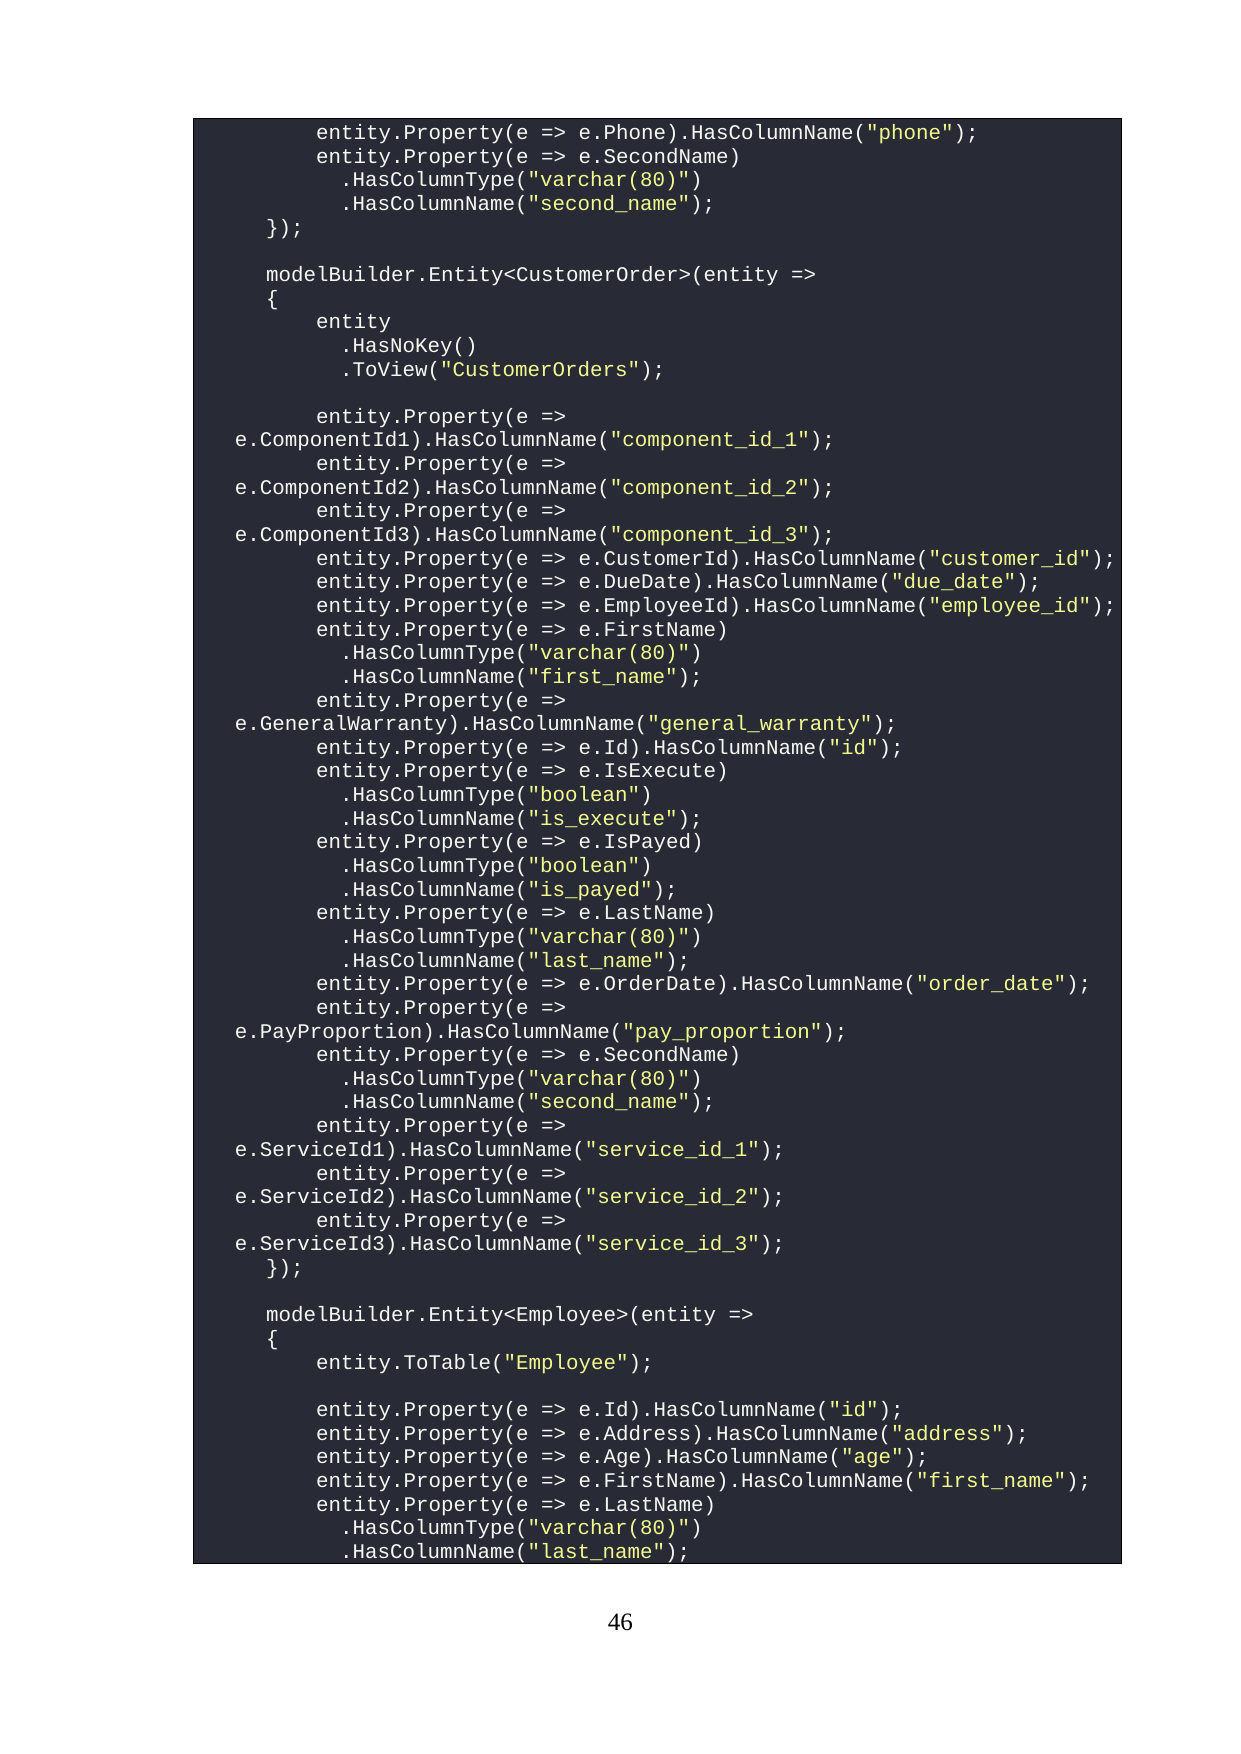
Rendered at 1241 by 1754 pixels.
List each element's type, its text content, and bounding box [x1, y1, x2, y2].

list entity.ToTable("Employee"); [194, 1348, 1121, 1371]
list entity.Property(e => e.SecondName) [194, 142, 1121, 165]
list entity.Property(e => e.DueDate).HasColumnName("due_date"); [194, 567, 1121, 591]
list .HasColumnName("first_name"); [194, 662, 1121, 686]
list .HasColumnName("last_name"); [194, 946, 1121, 969]
list entity.Property(e => e.LastName) [194, 898, 1121, 922]
list { [194, 284, 1121, 307]
list .HasColumnType("boolean") [194, 780, 1121, 804]
list .HasColumnName("is_payed"); [194, 875, 1121, 898]
list entity [194, 307, 1121, 331]
list entity.Property(e => e.CustomerId).HasColumnName("customer_id"); [194, 544, 1121, 567]
list entity.Property(e => e.PayProportion).HasColumnName("pay_proportion"); [194, 993, 1121, 1040]
list .HasColumnType("varchar(80)") [194, 922, 1121, 946]
list entity.Property(e => e.FirstName) [194, 615, 1121, 638]
list entity.Property(e => e.FirstName).HasColumnName("first_name"); [194, 1466, 1121, 1489]
list { [194, 1324, 1121, 1348]
list entity.Property(e => e.Phone).HasColumnName("phone"); [194, 119, 1121, 142]
list entity.Property(e => e.OrderDate).HasColumnName("order_date"); [194, 969, 1121, 993]
list .HasColumnType("varchar(80)") [194, 165, 1121, 189]
list .HasColumnName("is_execute"); [194, 804, 1121, 827]
list .HasColumnName("second_name"); [194, 189, 1121, 213]
list entity.Property(e => e.GeneralWarranty).HasColumnName("general_warranty"); [194, 686, 1121, 733]
list .HasColumnName("last_name"); [194, 1537, 1121, 1563]
list .HasColumnType("varchar(80)") [194, 638, 1121, 662]
list entity.Property(e => e.ServiceId3).HasColumnName("service_id_3"); [194, 1206, 1121, 1253]
list entity.Property(e => e.ServiceId1).HasColumnName("service_id_1"); [194, 1111, 1121, 1158]
list entity.Property(e => e.Address).HasColumnName("address"); [194, 1419, 1121, 1442]
list entity.Property(e => e.Id).HasColumnName("id"); [194, 733, 1121, 757]
list modelBuilder.Entity<Employee>(entity => [194, 1300, 1121, 1324]
list entity.Property(e => e.EmployeeId).HasColumnName("employee_id"); [194, 591, 1121, 615]
list .HasColumnType("varchar(80)") [194, 1064, 1121, 1088]
list modelBuilder.Entity<CustomerOrder>(entity => [194, 260, 1121, 284]
list }); [194, 1253, 1121, 1277]
list .HasColumnType("boolean") [194, 851, 1121, 875]
list entity.Property(e => e.Age).HasColumnName("age"); [194, 1442, 1121, 1466]
list entity.Property(e => e.SecondName) [194, 1040, 1121, 1064]
list entity.Property(e => e.ComponentId1).HasColumnName("component_id_1"); [194, 402, 1121, 449]
list entity.Property(e => e.ServiceId2).HasColumnName("service_id_2"); [194, 1158, 1121, 1206]
list entity.Property(e => e.IsExecute) [194, 757, 1121, 780]
list entity.Property(e => e.ComponentId2).HasColumnName("component_id_2"); [194, 449, 1121, 496]
list .HasNoKey() [194, 331, 1121, 354]
list entity.Property(e => e.LastName) [194, 1489, 1121, 1513]
list entity.Property(e => e.IsPayed) [194, 827, 1121, 851]
list entity.Property(e => e.Id).HasColumnName("id"); [194, 1395, 1121, 1419]
list entity.Property(e => e.ComponentId3).HasColumnName("component_id_3"); [194, 496, 1121, 544]
list .ToView("CustomerOrders"); [194, 354, 1121, 378]
list .HasColumnType("varchar(80)") [194, 1513, 1121, 1537]
list .HasColumnName("second_name"); [194, 1088, 1121, 1111]
list }); [194, 213, 1121, 236]
